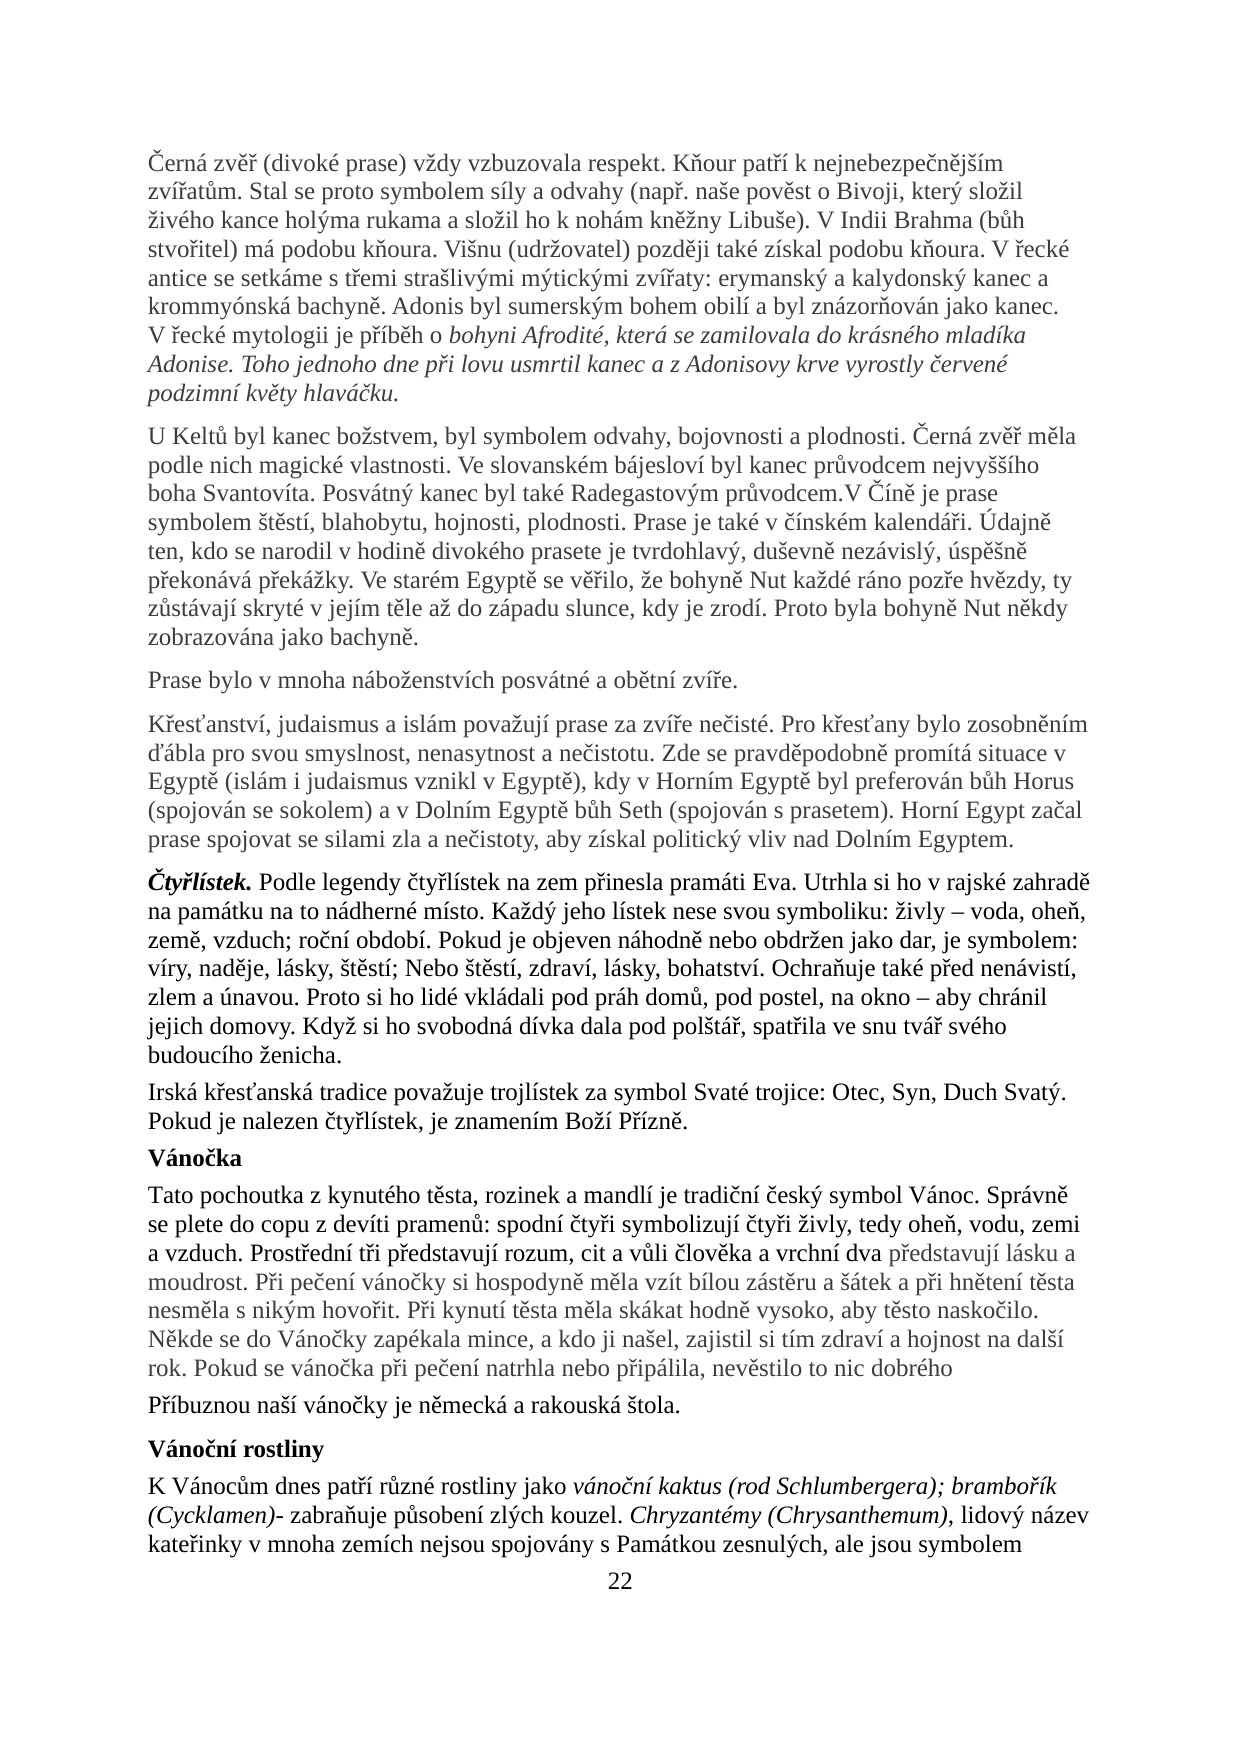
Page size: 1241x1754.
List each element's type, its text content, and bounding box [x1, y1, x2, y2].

text Čtyřlístek. Podle legendy čtyřlístek na zem přinesla pramáti Eva. Utrhla si ho v rajské zahradě na památku na to nádherné místo. Každý jeho lístek nese svou symboliku: živly – voda, oheň, země, vzduch; roční období. Pokud je objeven náhodně nebo obdržen jako dar, je symbolem: víry, naděje, lásky, štěstí; Nebo štěstí, zdraví, lásky, bohatství. Ochraňuje také před nenávistí, zlem a únavou. Proto si ho lidé vkládali pod práh domů, pod postel, na okno – aby chránil jejich domovy. Když si ho svobodná dívka dala pod polštář, spatřila ve snu tvář svého budoucího ženicha. [148, 867, 1093, 1068]
text U Keltů byl kanec božstvem, byl symbolem odvahy, bojovnosti a plodnosti. Černá zvěř měla podle nich magické vlastnosti. Ve slovanském bájesloví byl kanec průvodcem nejvyššího boha Svantovíta. Posvátný kanec byl také Radegastovým průvodcem.V Číně je prase symbolem štěstí, blahobytu, hojnosti, plodnosti. Prase je také v čínském kalendáři. Údajně ten, kdo se narodil v hodině divokého prasete je tvrdohlavý, duševně nezávislý, úspěšně překonává překážky. Ve starém Egyptě se věřilo, že bohyně Nut každé ráno pozře hvězdy, ty zůstávají skryté v jejím těle až do západu slunce, kdy je zrodí. Proto byla bohyně Nut někdy zobrazována jako bachyně. [148, 421, 1093, 651]
text 22 [148, 1566, 1093, 1595]
text Černá zvěř (divoké prase) vždy vzbuzovala respekt. Kňour patří k nejnebezpečnějším zvířatům. Stal se proto symbolem síly a odvahy (např. naše pověst o Bivoji, který složil živého kance holýma rukama a složil ho k nohám kněžny Libuše). V Indii Brahma (bůh stvořitel) má podobu kňoura. Višnu (udržovatel) později také získal podobu kňoura. V řecké antice se setkáme s třemi strašlivými mýtickými zvířaty: erymanský a kalydonský kanec a krommyónská bachyně. Adonis byl sumerským bohem obilí a byl znázorňován jako kanec. V řecké mytologii je příběh o bohyni Afrodité, která se zamilovala do krásného mladíka Adonise. Toho jednoho dne při lovu usmrtil kanec a z Adonisovy krve vyrostly červené podzimní květy hlaváčku. [148, 148, 1093, 406]
text Tato pochoutka z kynutého těsta, rozinek a mandlí je tradiční český symbol Vánoc. Správně se plete do copu z devíti pramenů: spodní čtyři symbolizují čtyři živly, tedy oheň, vodu, zemi a vzduch. Prostřední tři představují rozum, cit a vůli člověka a vrchní dva představují lásku a moudrost. Při pečení vánočky si hospodyně měla vzít bílou zástěru a šátek a při hnětení těsta nesměla s nikým hovořit. Při kynutí těsta měla skákat hodně vysoko, aby těsto naskočilo. Někde se do Vánočky zapékala mince, a kdo ji našel, zajistil si tím zdraví a hojnost na další rok. Pokud se vánočka při pečení natrhla nebo připálila, nevěstilo to nic dobrého [148, 1181, 1093, 1382]
text Vánočka [148, 1143, 1093, 1172]
text Příbuznou naší vánočky je německá a rakouská štola. [148, 1391, 1093, 1419]
text Křesťanství, judaismus a islám považují prase za zvíře nečisté. Pro křesťany bylo zosobněním ďábla pro svou smyslnost, nenasytnost a nečistotu. Zde se pravděpodobně promítá situace v Egyptě (islám i judaismus vznikl v Egyptě), kdy v Horním Egyptě byl preferován bůh Horus (spojován se sokolem) a v Dolním Egyptě bůh Seth (spojován s prasetem). Horní Egypt začal prase spojovat se silami zla a nečistoty, aby získal politický vliv nad Dolním Egyptem. [148, 709, 1093, 853]
text Vánoční rostliny [148, 1434, 1093, 1463]
text Irská křesťanská tradice považuje trojlístek za symbol Svaté trojice: Otec, Syn, Duch Svatý. Pokud je nalezen čtyřlístek, je znamením Boží Přízně. [148, 1077, 1093, 1134]
text Prase bylo v mnoha náboženstvích posvátné a obětní zvíře. [148, 666, 1093, 694]
text K Vánocům dnes patří různé rostliny jako vánoční kaktus (rod Schlumbergera); brambořík (Cycklamen)- zabraňuje působení zlých kouzel. Chryzantémy (Chrysanthemum), lidový název kateřinky v mnoha zemích nejsou spojovány s Památkou zesnulých, ale jsou symbolem [148, 1471, 1093, 1557]
